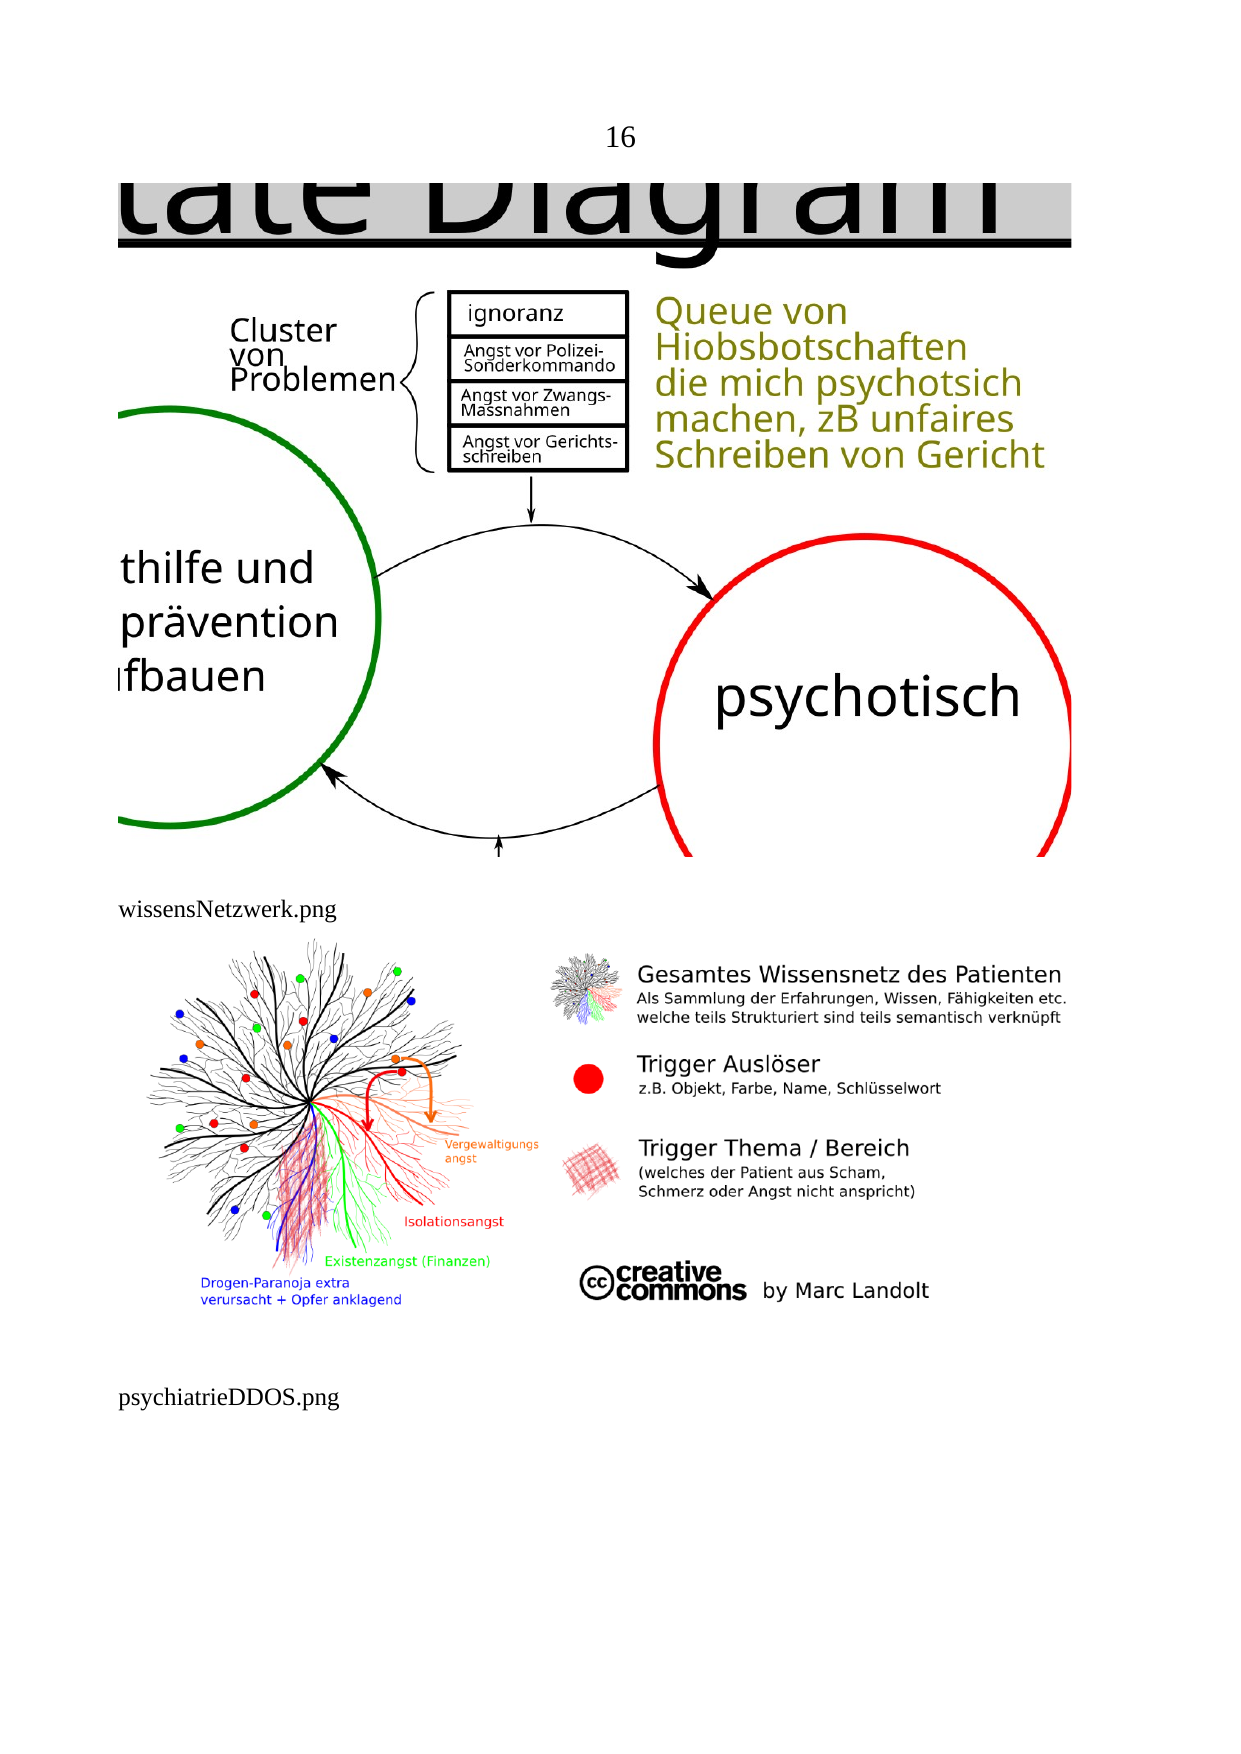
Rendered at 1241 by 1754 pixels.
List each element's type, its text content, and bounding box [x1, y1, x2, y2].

picture [118, 927, 1103, 1345]
text wissensNetzwerk.png [118, 861, 1122, 923]
picture [118, 183, 1072, 857]
text psychiatrieDDOS.png [118, 1349, 1122, 1411]
